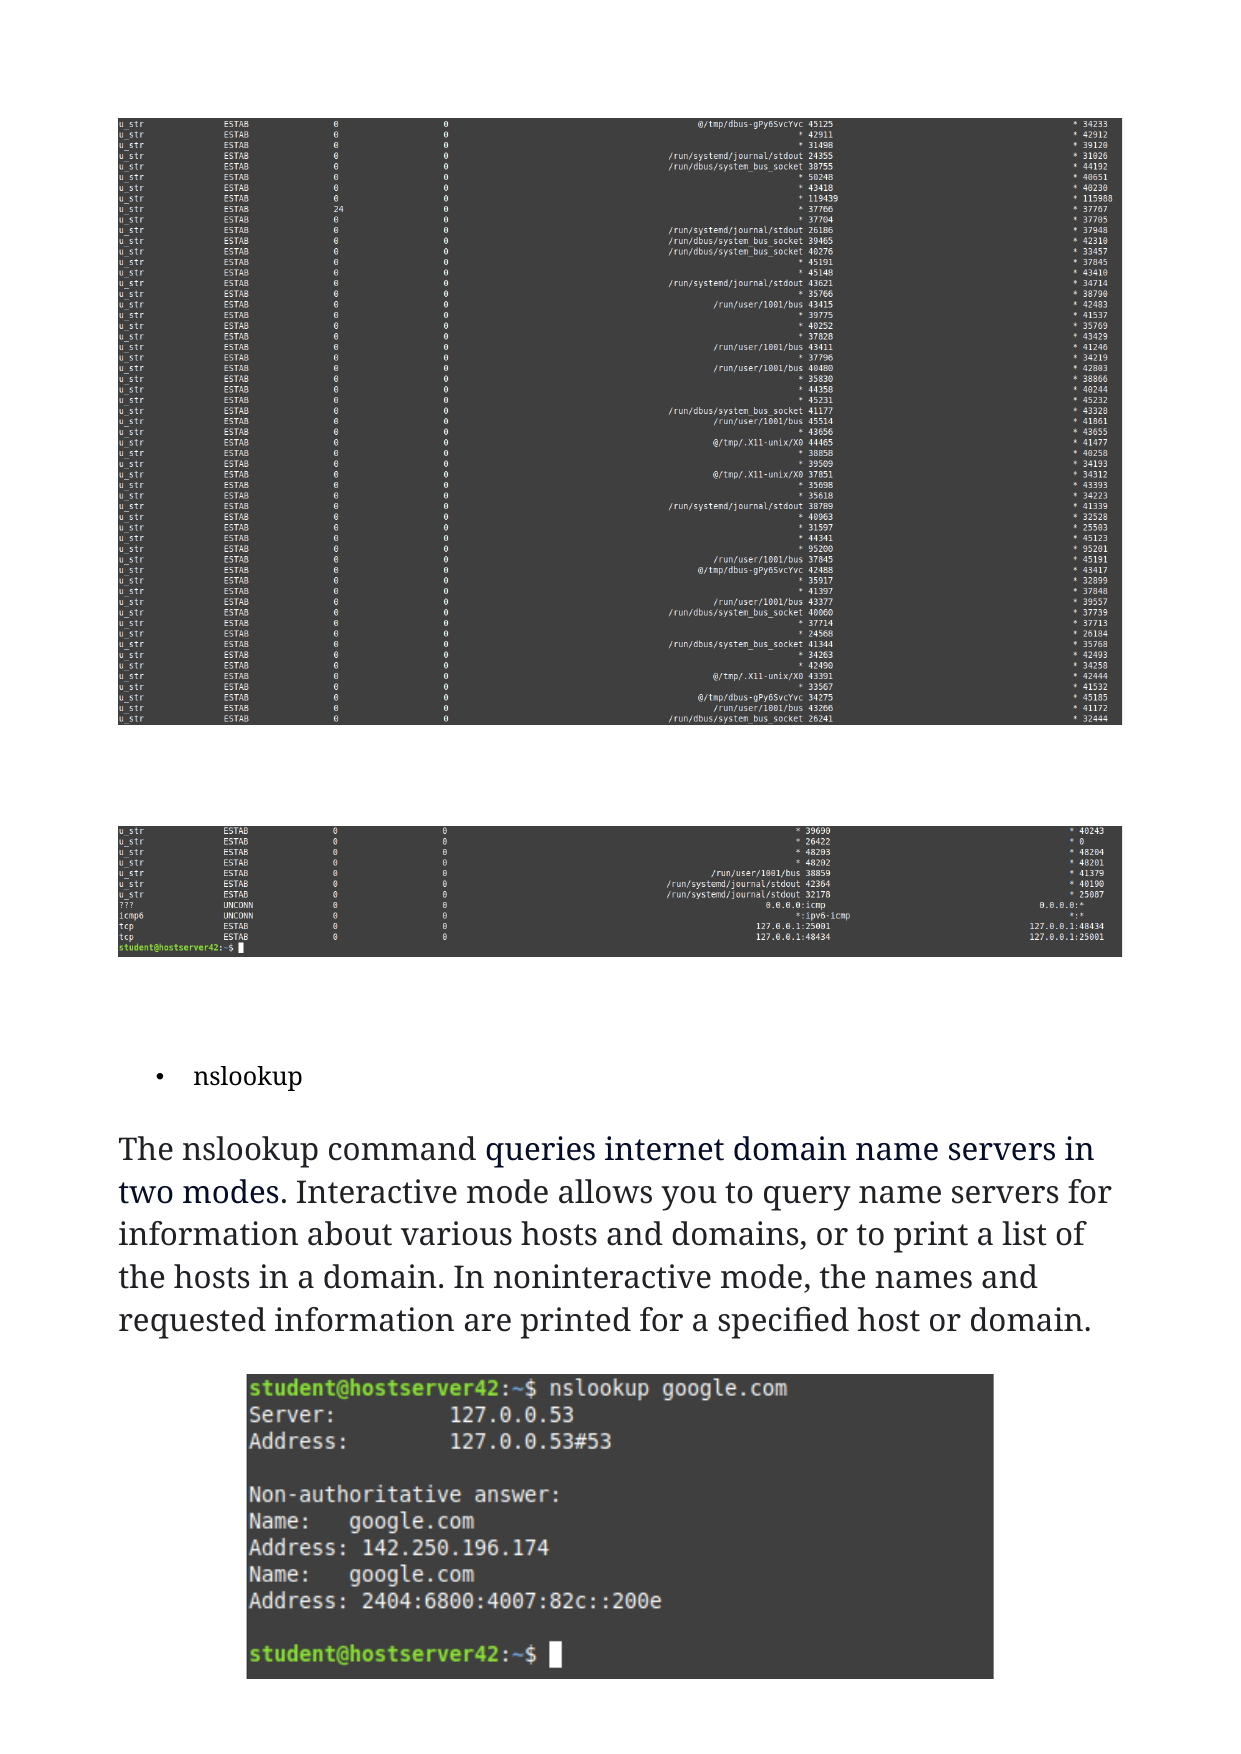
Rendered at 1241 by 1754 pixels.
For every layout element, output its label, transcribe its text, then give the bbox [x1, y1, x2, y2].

picture [118, 826, 1123, 957]
list nslookup [156, 1059, 1122, 1093]
picture [246, 1374, 994, 1679]
picture [118, 118, 1123, 725]
text The nslookup command queries internet domain name servers in two modes. Interactive mode allows you to query name servers for information about various hosts and domains, or to print a list of the hosts in a domain. In noninteractive mode, the names and requested information are printed for a specified host or domain. [118, 1127, 1122, 1340]
